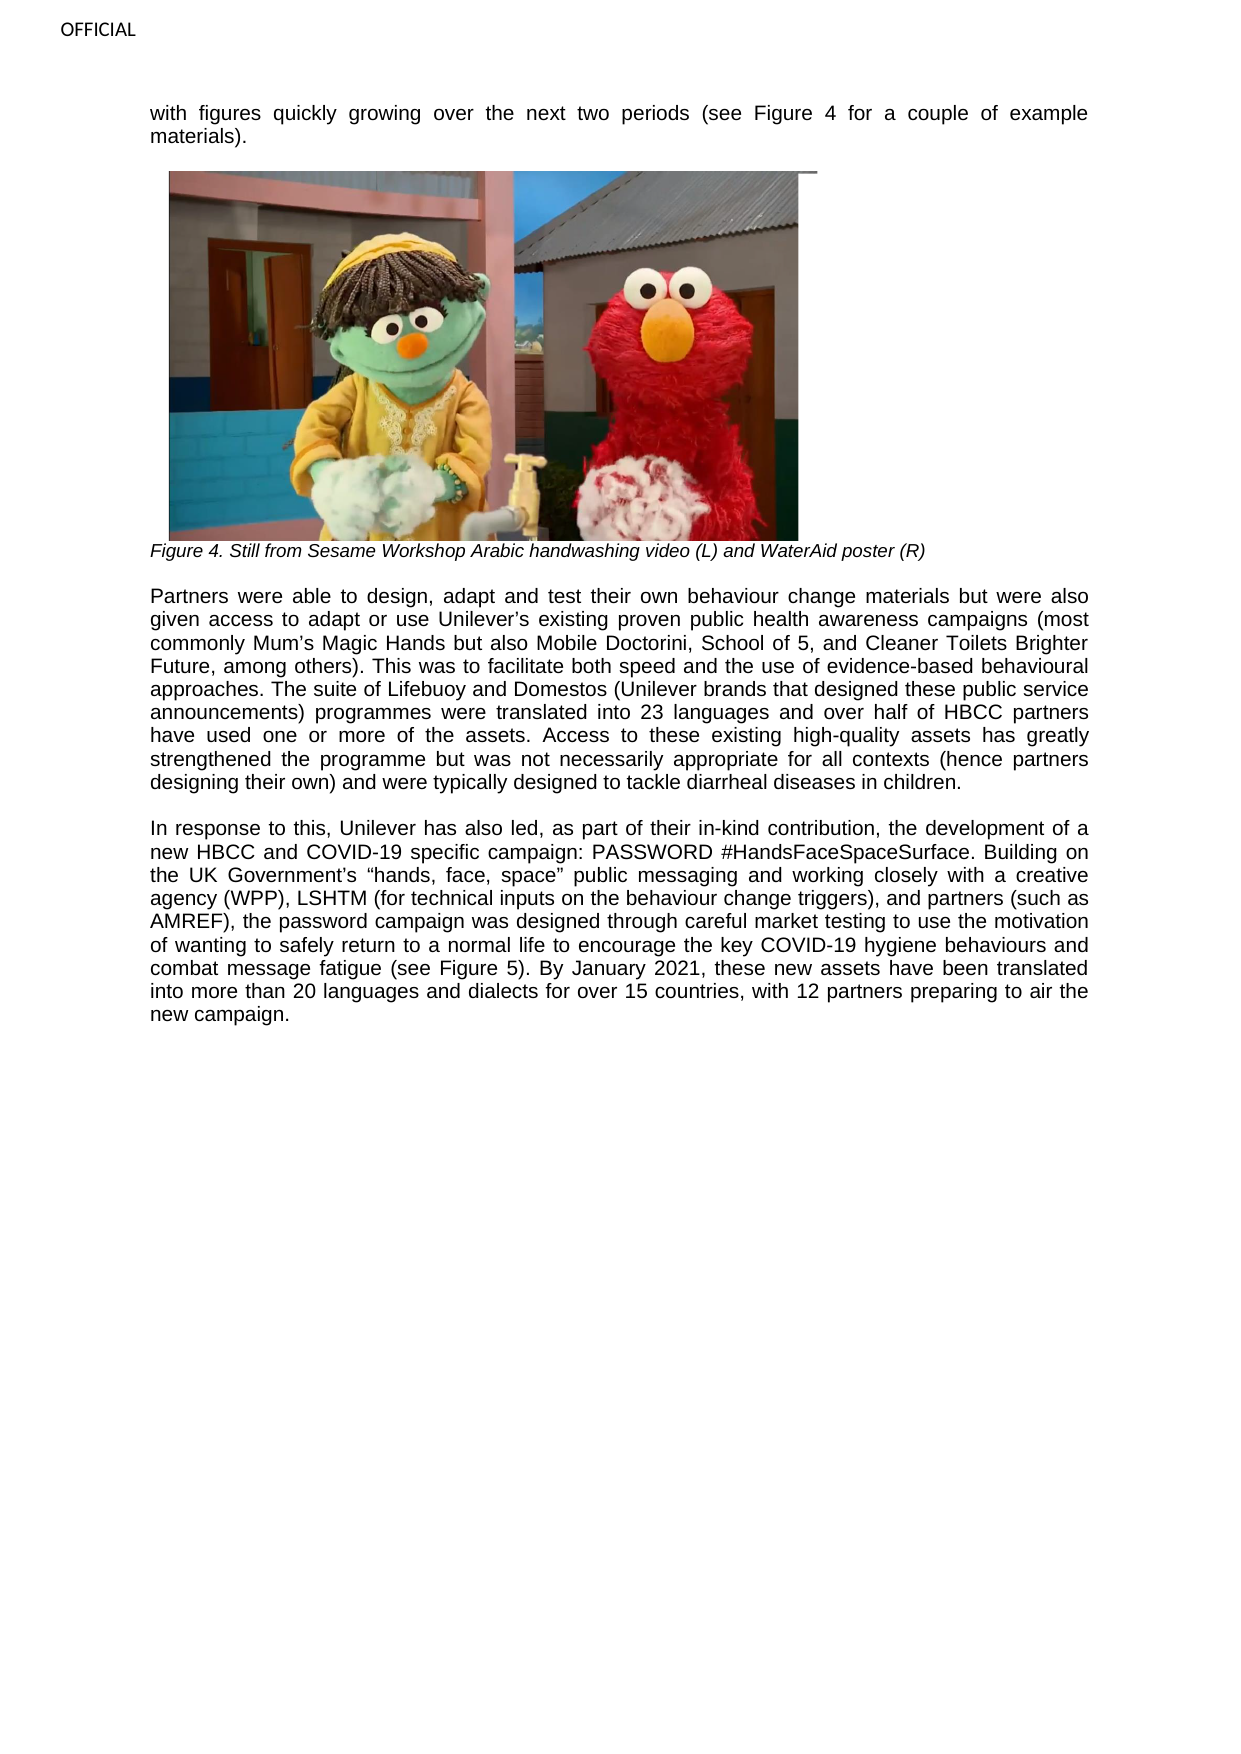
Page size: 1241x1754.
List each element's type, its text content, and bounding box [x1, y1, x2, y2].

text In response to this, Unilever has also led, as part of their in-kind contribution, the development of a new HBCC and COVID-19 specific campaign: PASSWORD #HandsFaceSpaceSurface. Building on the UK Government’s “hands, face, space” public messaging and working closely with a creative agency (WPP), LSHTM (for technical inputs on the behaviour change triggers), and partners (such as AMREF), the password campaign was designed through careful market testing to use the motivation of wanting to safely return to a normal life to encourage the key COVID-19 hygiene behaviours and combat message fatigue (see Figure 5). By January 2021, these new assets have been translated into more than 20 languages and dialects for over 15 countries, with 12 partners preparing to air the new campaign. [150, 817, 1090, 1026]
text Partners were able to design, adapt and test their own behaviour change materials but were also given access to adapt or use Unilever’s existing proven public health awareness campaigns (most commonly Mum’s Magic Hands but also Mobile Doctorini, School of 5, and Cleaner Toilets Brighter Future, among others). This was to facilitate both speed and the use of evidence-based behavioural approaches. The suite of Lifebuoy and Domestos (Unilever brands that designed these public service announcements) programmes were translated into 23 languages and over half of HBCC partners have used one or more of the assets. Access to these existing high-quality assets has greatly strengthened the programme but was not necessarily appropriate for all contexts (hence partners designing their own) and were typically designed to tackle diarrheal diseases in children. [150, 585, 1090, 794]
text with figures quickly growing over the next two periods (see Figure 4 for a couple of example materials). [150, 102, 1090, 148]
text Figure 4. Still from Sesame Workshop Arabic handwashing video (L) and WaterAid poster (R) [150, 171, 1090, 561]
